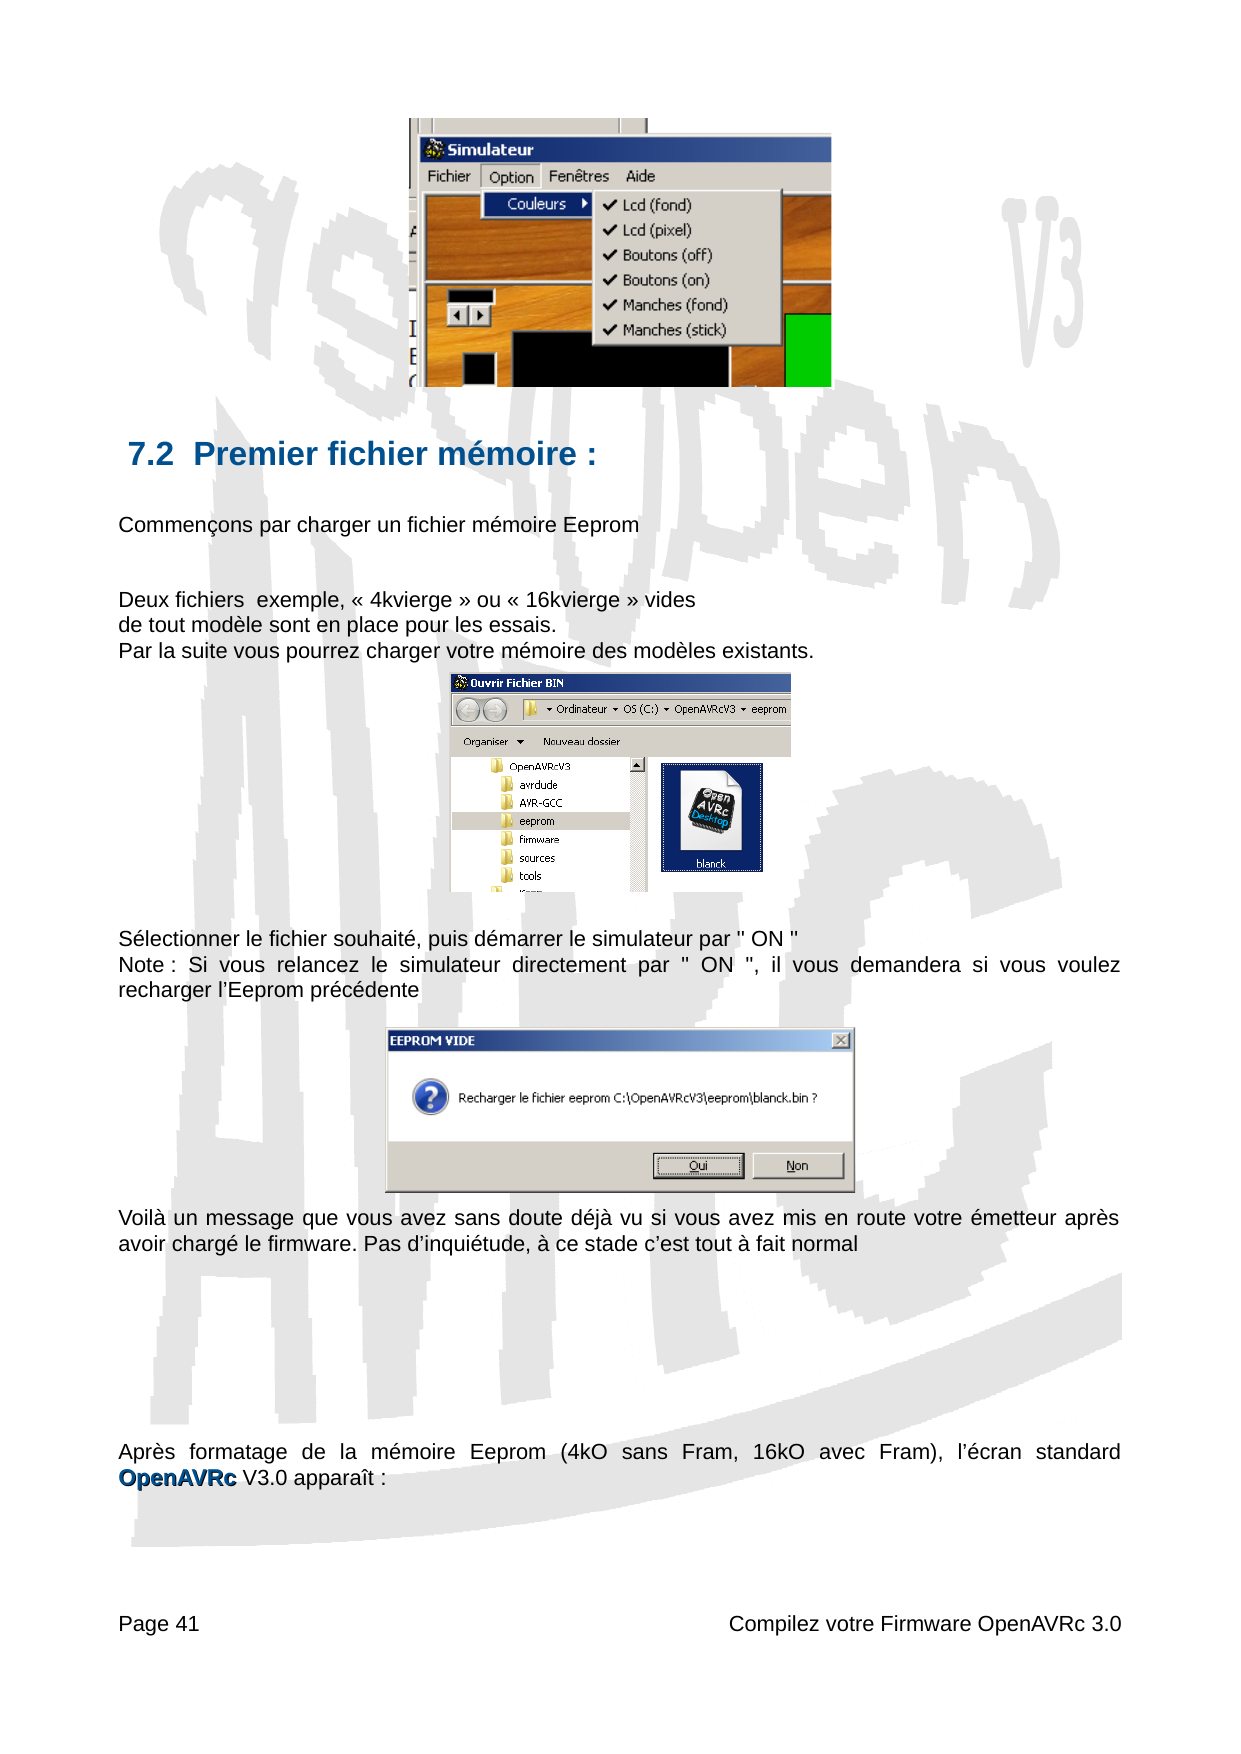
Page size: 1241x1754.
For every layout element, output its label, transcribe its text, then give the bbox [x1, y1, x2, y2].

text Deux fichiers exemple, « 4kvierge » ou « 16kvierge » vides [118, 587, 1122, 612]
text Note : Si vous relancez le simulateur directement par '' ON '', il vous demandera si vous voulez recharger l’Eeprom précédente [118, 952, 1122, 1002]
text Après formatage de la mémoire Eeprom (4kO sans Fram, 16kO avec Fram), l’écran standard OpenAVRc V3.0 apparaît : [118, 1438, 1122, 1491]
subtitle Premier fichier mémoire : [118, 434, 1122, 473]
text Sélectionner le fichier souhaité, puis démarrer le simulateur par '' ON '' [118, 926, 1122, 952]
text Par la suite vous pourrez charger votre mémoire des modèles existants. [118, 638, 1122, 663]
text Voilà un message que vous avez sans doute déjà vu si vous avez mis en route votre émetteur après avoir chargé le firmware. Pas d’inquiétude, à ce stade c’est tout à fait normal [118, 1205, 1122, 1256]
text de tout modèle sont en place pour les essais. [118, 612, 1122, 638]
text Commençons par charger un fichier mémoire Eeprom [118, 512, 1122, 537]
picture [385, 1027, 855, 1193]
